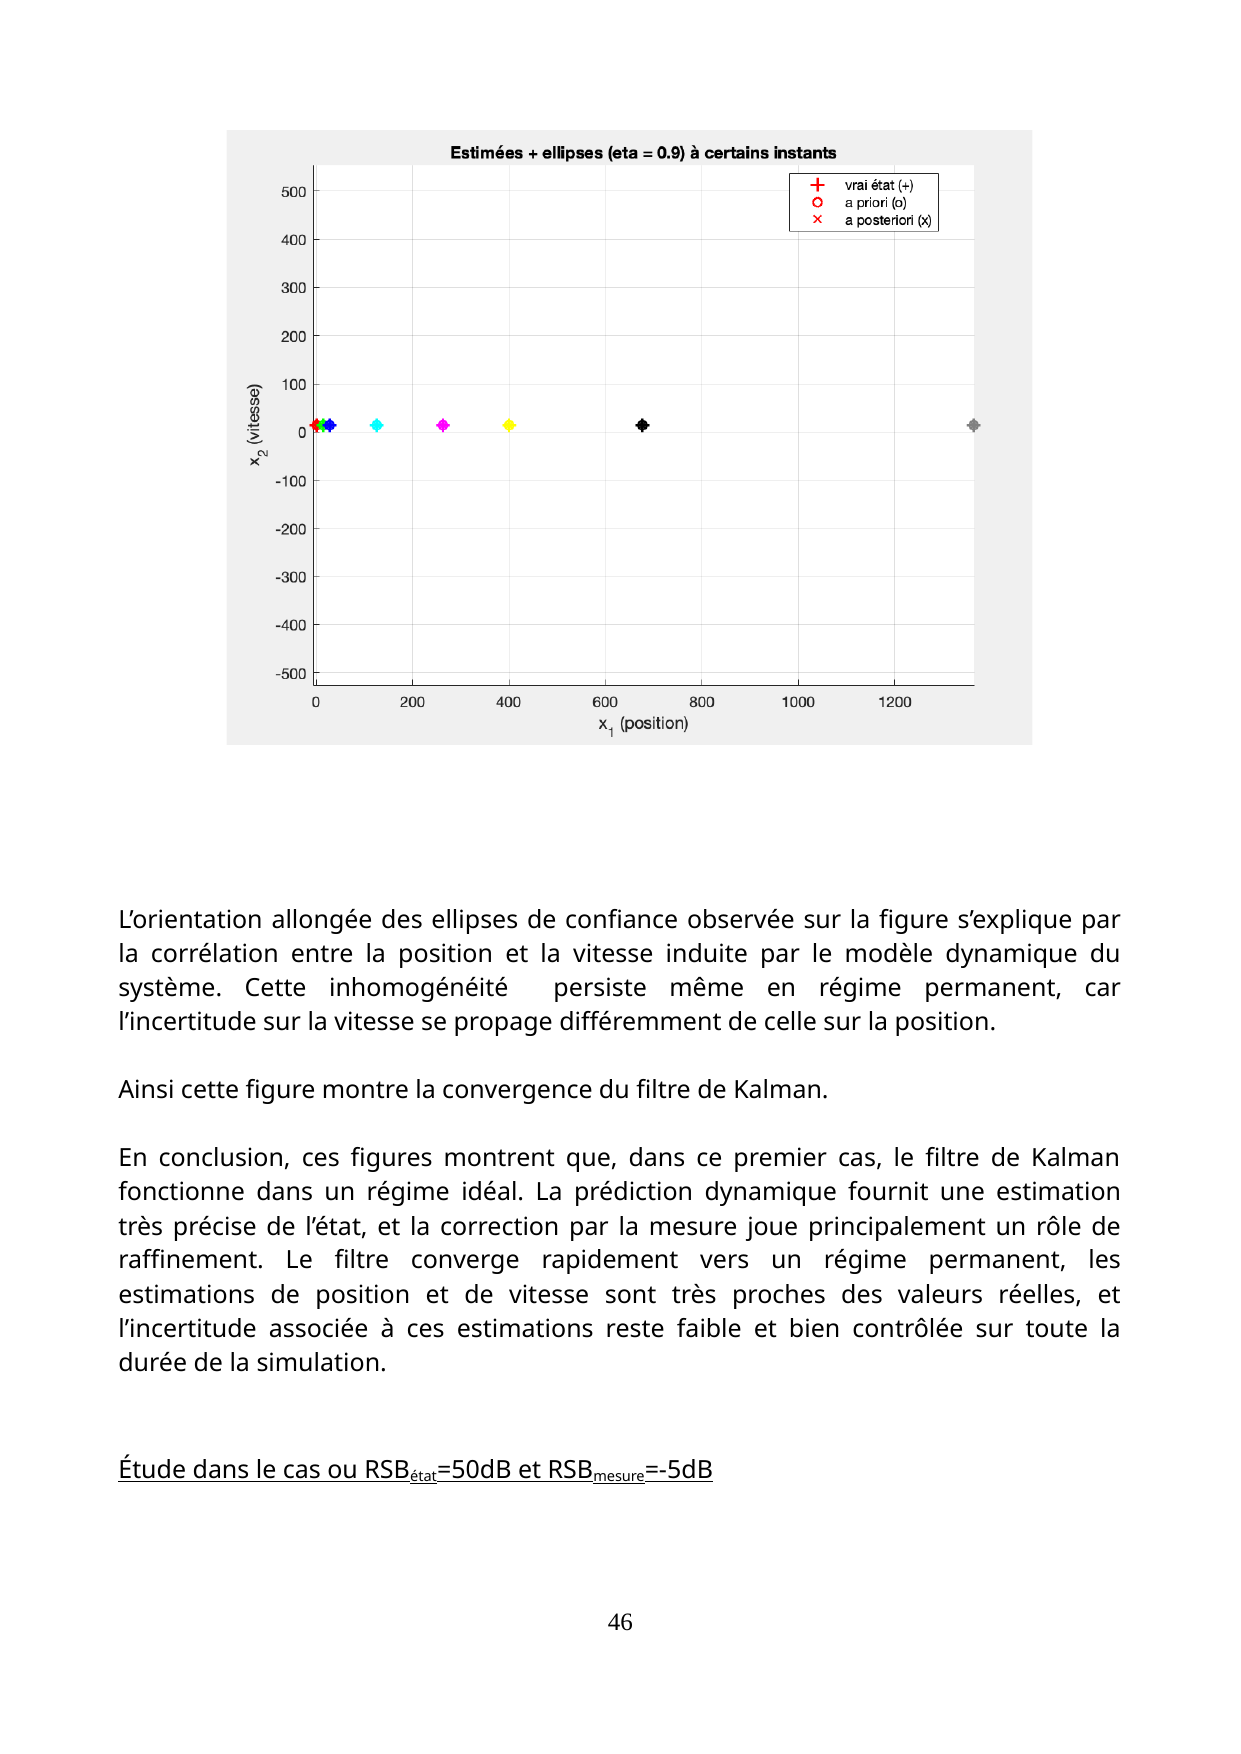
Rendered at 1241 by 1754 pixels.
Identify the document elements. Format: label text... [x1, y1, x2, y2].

text Ainsi cette figure montre la convergence du filtre de Kalman. [118, 1072, 1122, 1106]
text En conclusion, ces figures montrent que, dans ce premier cas, le filtre de Kalman fonctionne dans un régime idéal. La prédiction dynamique fournit une estimation très précise de l’état, et la correction par la mesure joue principalement un rôle de raffinement. Le filtre converge rapidement vers un régime permanent, les estimations de position et de vitesse sont très proches des valeurs réelles, et l’incertitude associée à ces estimations reste faible et bien contrôlée sur toute la durée de la simulation. [118, 1140, 1122, 1378]
text L’orientation allongée des ellipses de confiance observée sur la figure s’explique par la corrélation entre la position et la vitesse induite par le modèle dynamique du système. Cette inhomogénéité persiste même en régime permanent, car l’incertitude sur la vitesse se propage différemment de celle sur la position. [118, 902, 1122, 1038]
picture [226, 130, 1033, 745]
text Étude dans le cas ou RSBétat=50dB et RSBmesure=-5dB [118, 1452, 1122, 1486]
